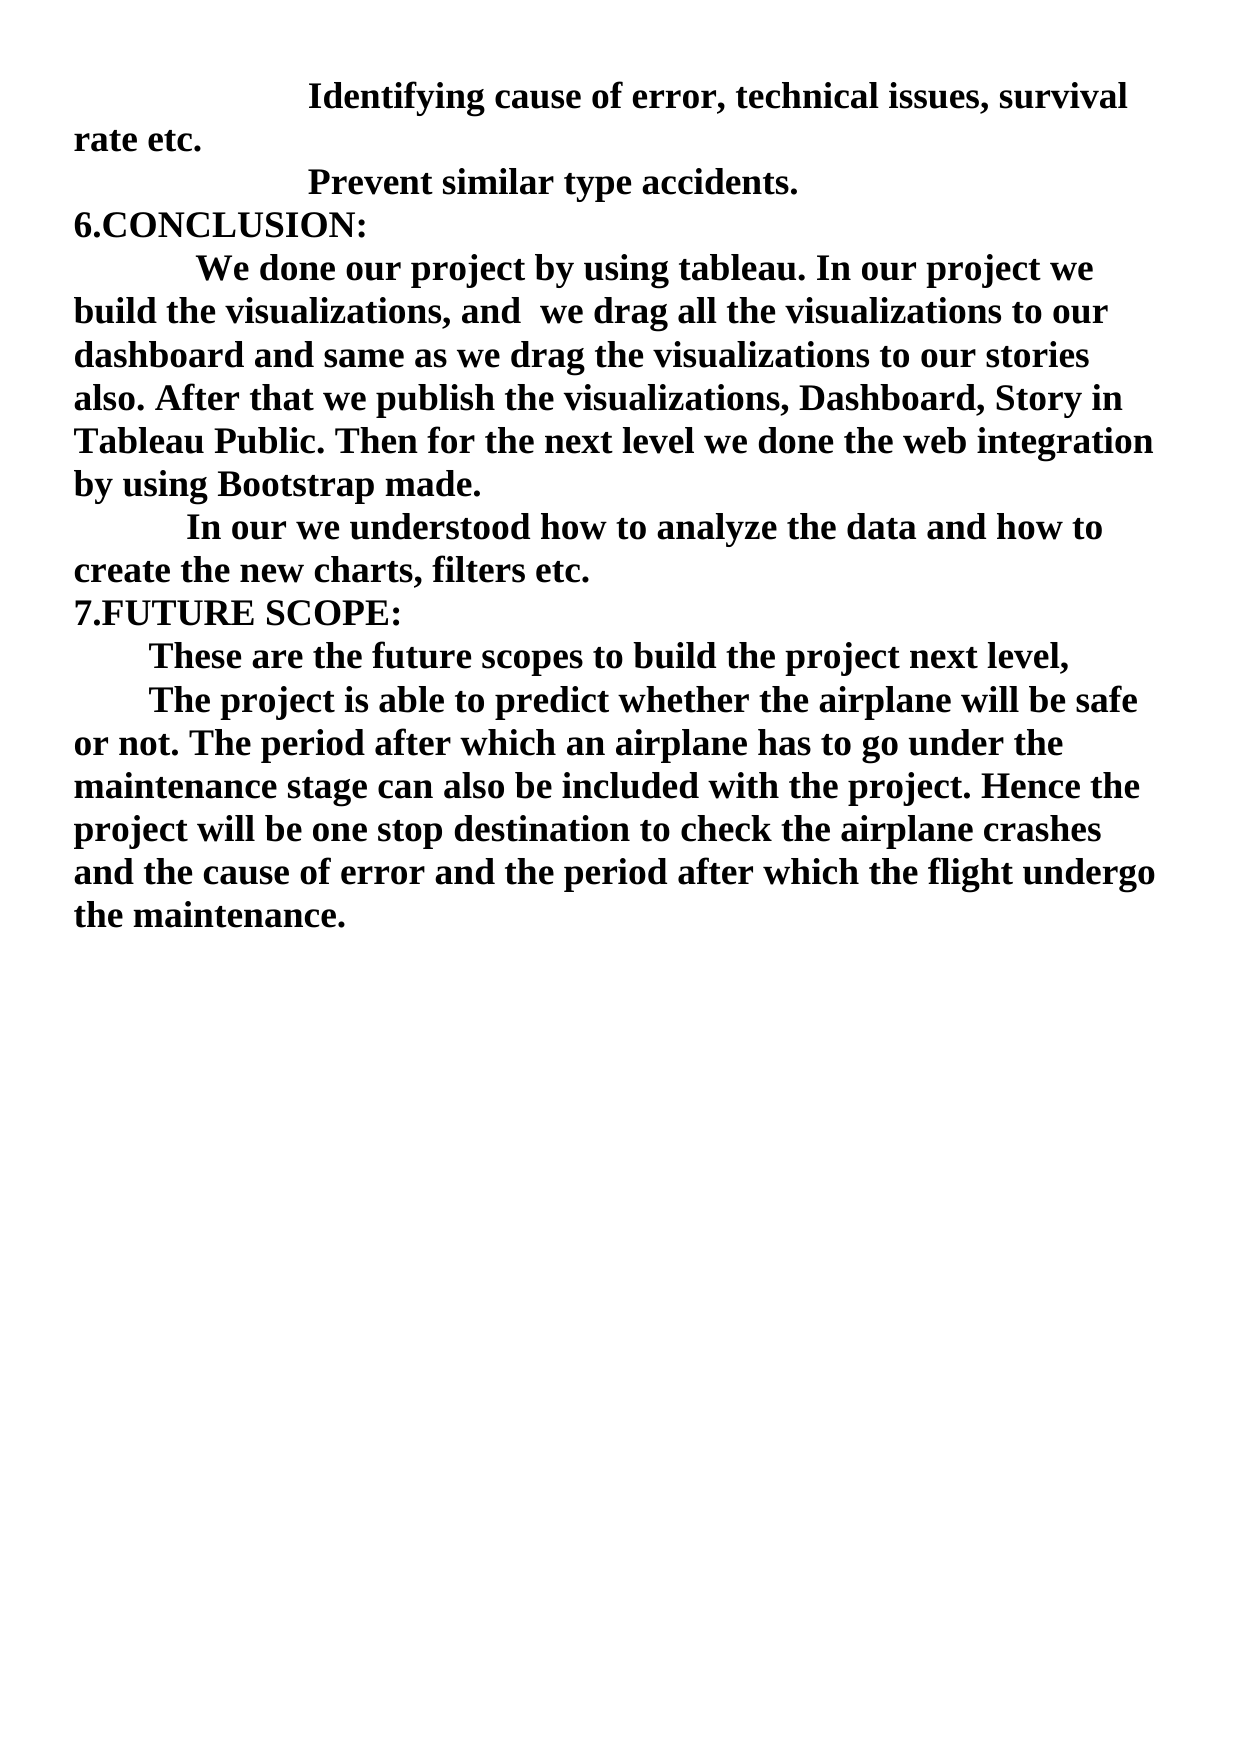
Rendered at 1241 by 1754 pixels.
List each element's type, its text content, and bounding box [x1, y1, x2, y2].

text 6.CONCLUSION: [73, 203, 1167, 246]
text 7.FUTURE SCOPE: [73, 591, 1167, 634]
text These are the future scopes to build the project next level, [73, 634, 1167, 677]
text We done our project by using tableau. In our project we build the visualizations, and we drag all the visualizations to our dashboard and same as we drag the visualizations to our stories also. After that we publish the visualizations, Dashboard, Story in Tableau Public. Then for the next level we done the web integration by using Bootstrap made. [73, 246, 1167, 504]
text Prevent similar type accidents. [73, 159, 1167, 203]
text The project is able to predict whether the airplane will be safe or not. The period after which an airplane has to go under the maintenance stage can also be included with the project. Hence the project will be one stop destination to check the airplane crashes and the cause of error and the period after which the flight undergo the maintenance. [73, 677, 1167, 936]
text In our we understood how to analyze the data and how to create the new charts, filters etc. [73, 504, 1167, 591]
text Identifying cause of error, technical issues, survival rate etc. [73, 73, 1167, 159]
